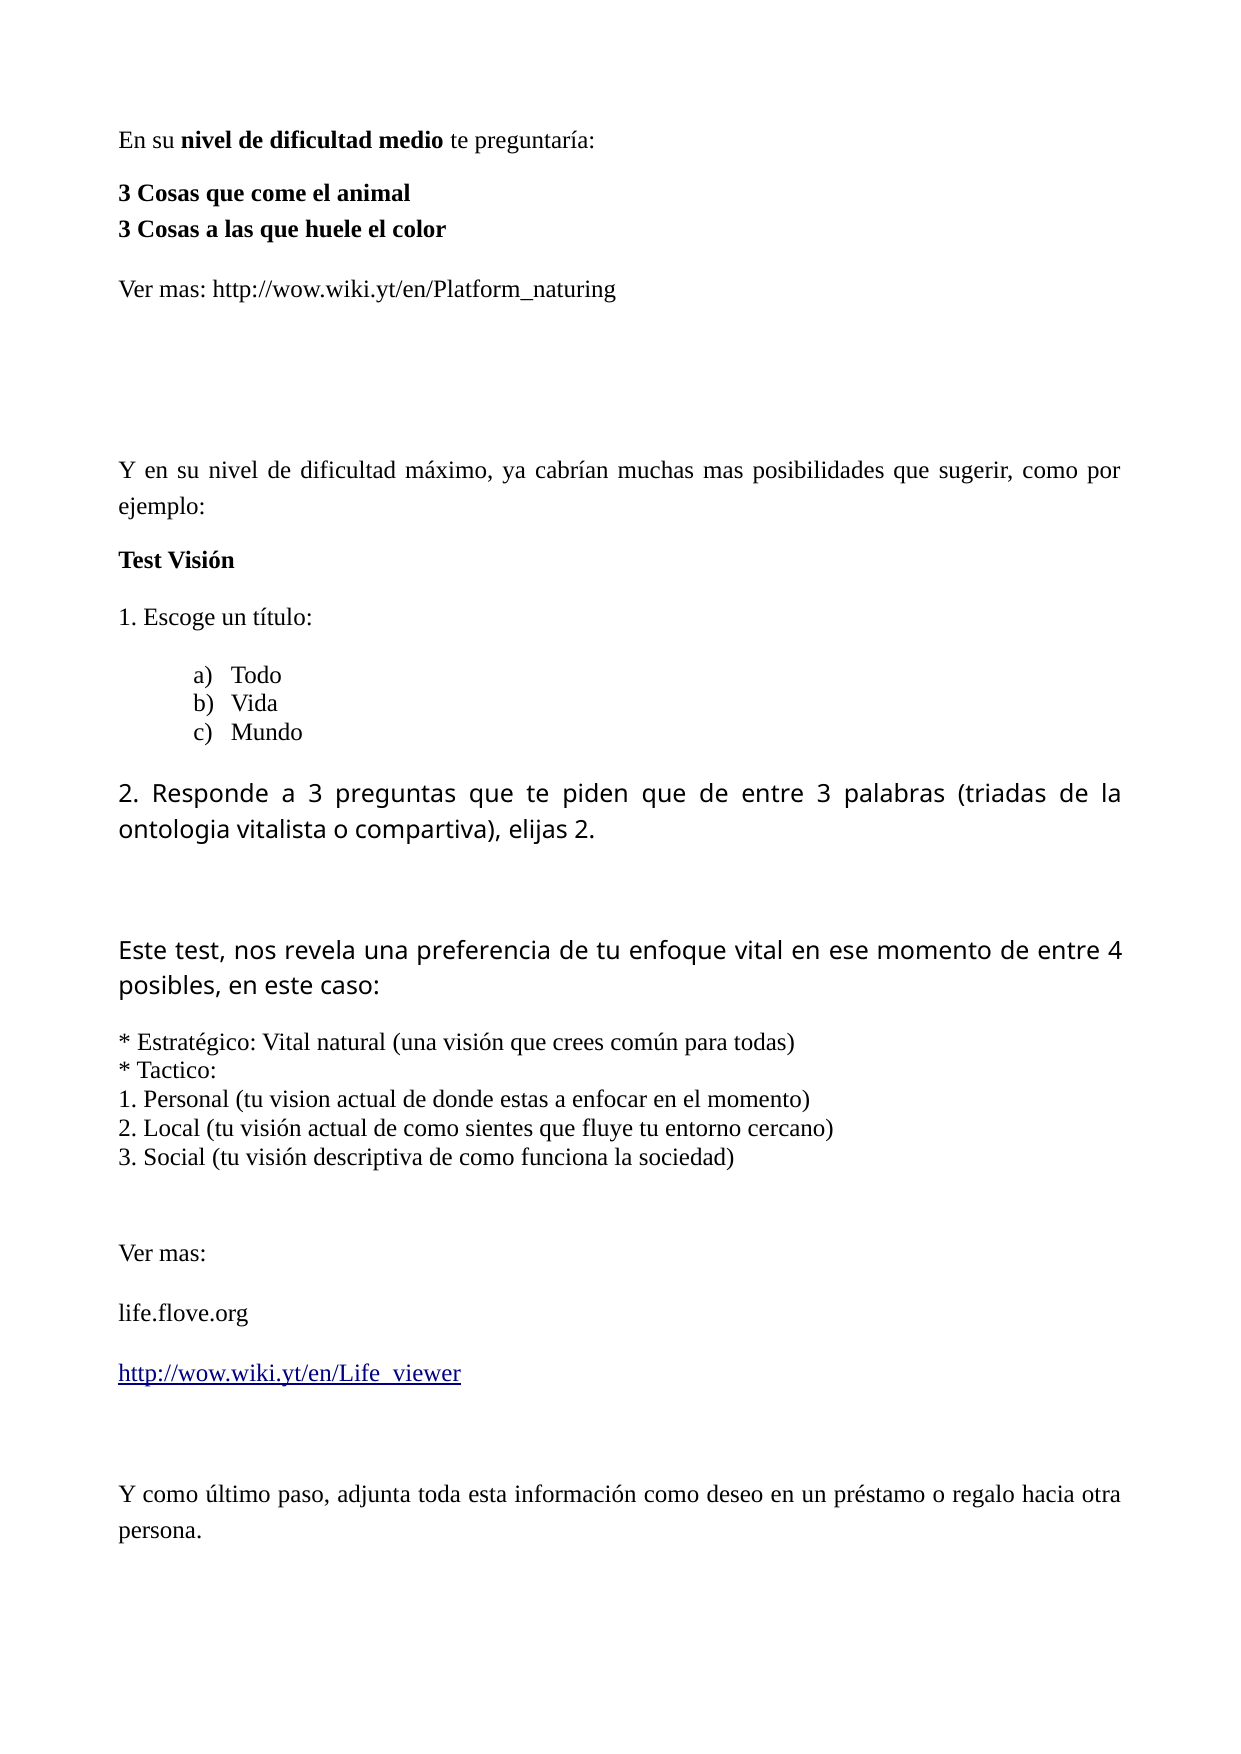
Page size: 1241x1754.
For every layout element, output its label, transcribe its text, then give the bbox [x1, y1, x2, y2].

list Mundo [193, 717, 1122, 746]
text Este test, nos revela una preferencia de tu enfoque vital en ese momento de entre 4 posibles, en este caso: [118, 931, 1122, 1002]
list Vida [193, 688, 1122, 717]
text 2. Responde a 3 preguntas que te piden que de entre 3 palabras (triadas de la ontologia vitalista o compartiva), elijas 2. [118, 775, 1122, 846]
text 1. Personal (tu vision actual de donde estas a enfocar en el momento) [118, 1084, 1122, 1113]
text Y en su nivel de dificultad máximo, ya cabrían muchas mas posibilidades que sugerir, como por ejemplo: [118, 449, 1122, 520]
text En su nivel de dificultad medio te preguntaría: [118, 118, 1122, 153]
text * Tactico: [118, 1056, 1122, 1084]
text 3 Cosas a las que huele el color [118, 207, 1122, 243]
text Ver mas: http://wow.wiki.yt/en/Platform_naturing [118, 268, 1122, 303]
text Test Visión [118, 545, 1122, 573]
text 1. Escoge un título: [118, 602, 1122, 631]
text 3. Social (tu visión descriptiva de como funciona la sociedad) [118, 1142, 1122, 1171]
text 3 Cosas que come el animal [118, 178, 1122, 207]
text life.flove.org [118, 1291, 1122, 1327]
text http://wow.wiki.yt/en/Life_viewer [118, 1352, 1122, 1387]
text 2. Local (tu visión actual de como sientes que fluye tu entorno cercano) [118, 1113, 1122, 1142]
list Todo [193, 660, 1122, 688]
text * Estratégico : Vital natural (una visión que crees común para todas) [118, 1027, 1122, 1056]
text Ver mas: [118, 1231, 1122, 1266]
text Y como último paso, adjunta toda esta información como deseo en un préstamo o regalo hacia otra persona. [118, 1473, 1122, 1543]
